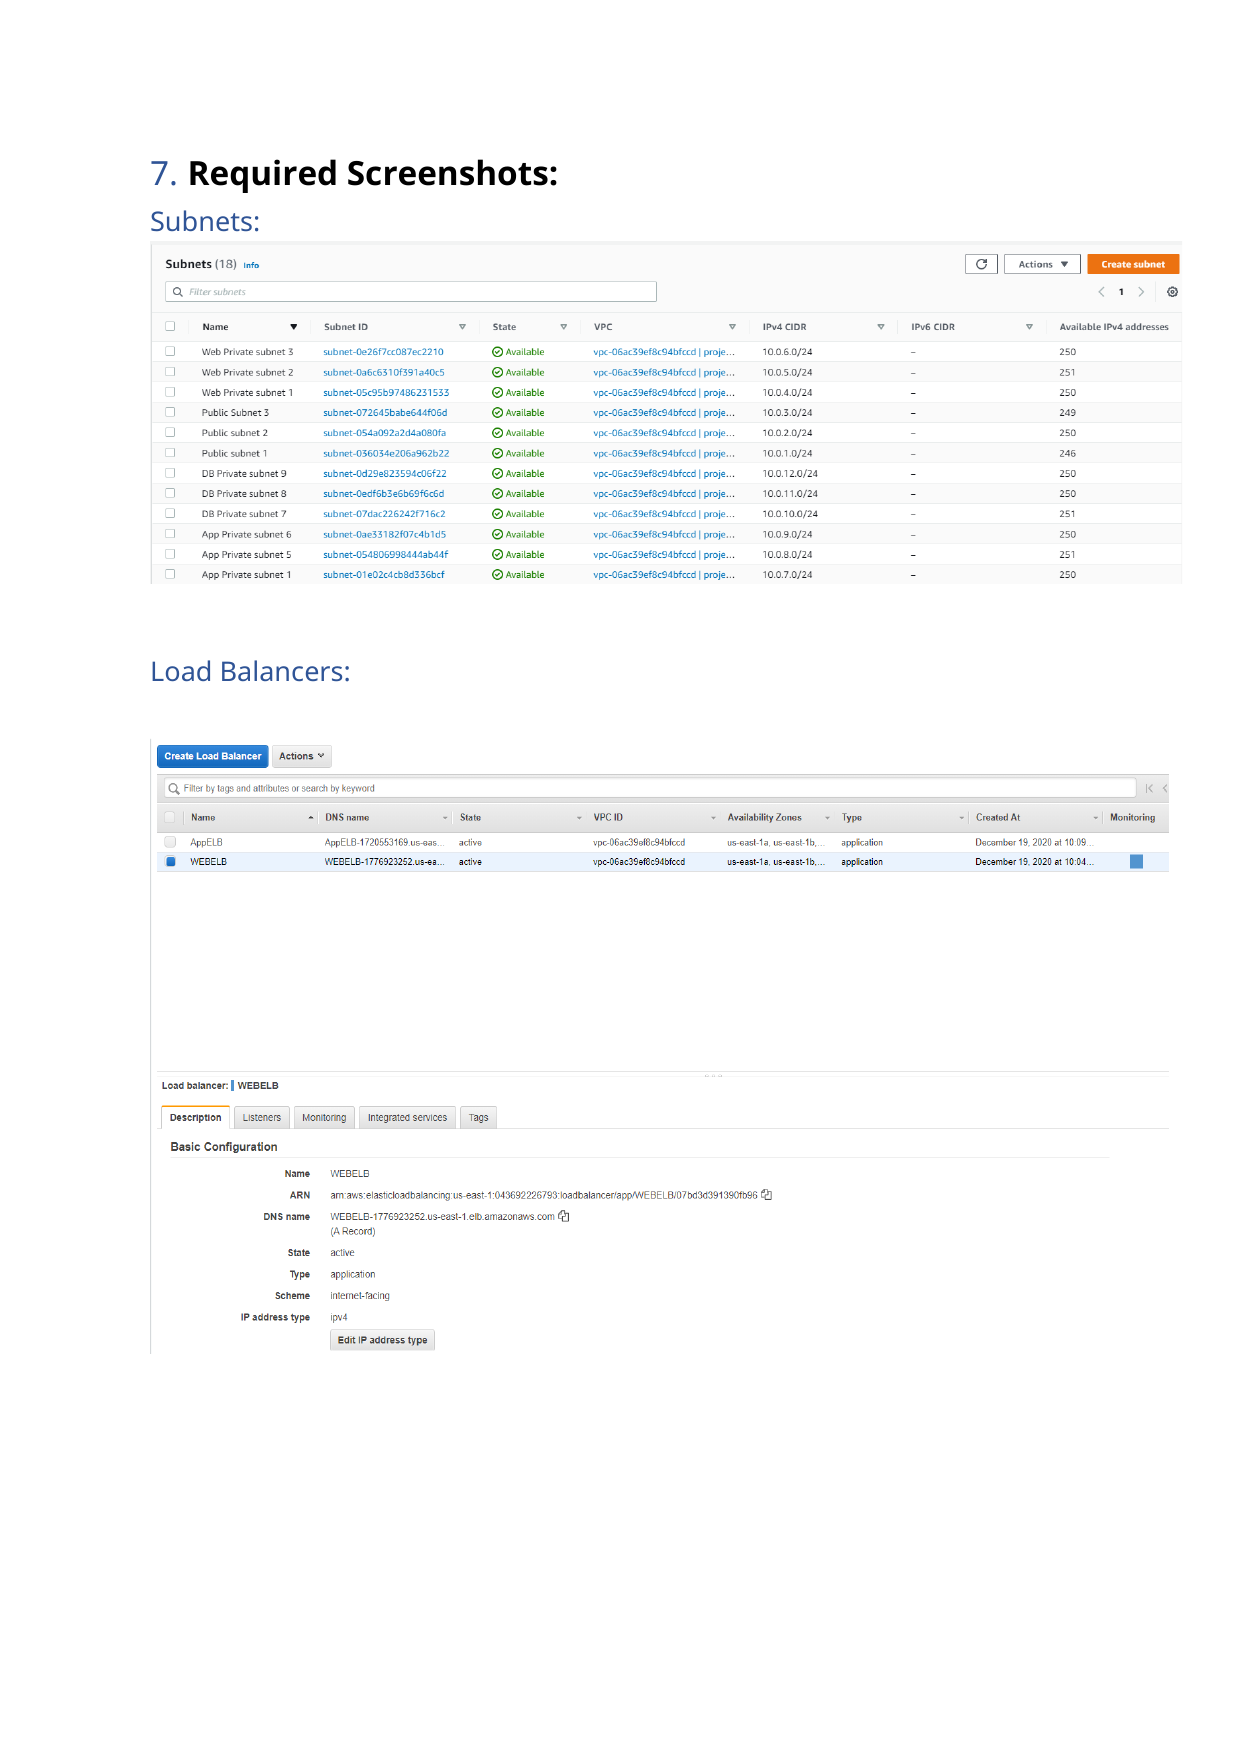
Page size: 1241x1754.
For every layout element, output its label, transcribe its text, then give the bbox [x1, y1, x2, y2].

subtitle Subnets: [150, 202, 1090, 239]
subtitle Required Screenshots: [150, 150, 1090, 195]
subtitle Load Balancers: [150, 653, 1090, 690]
